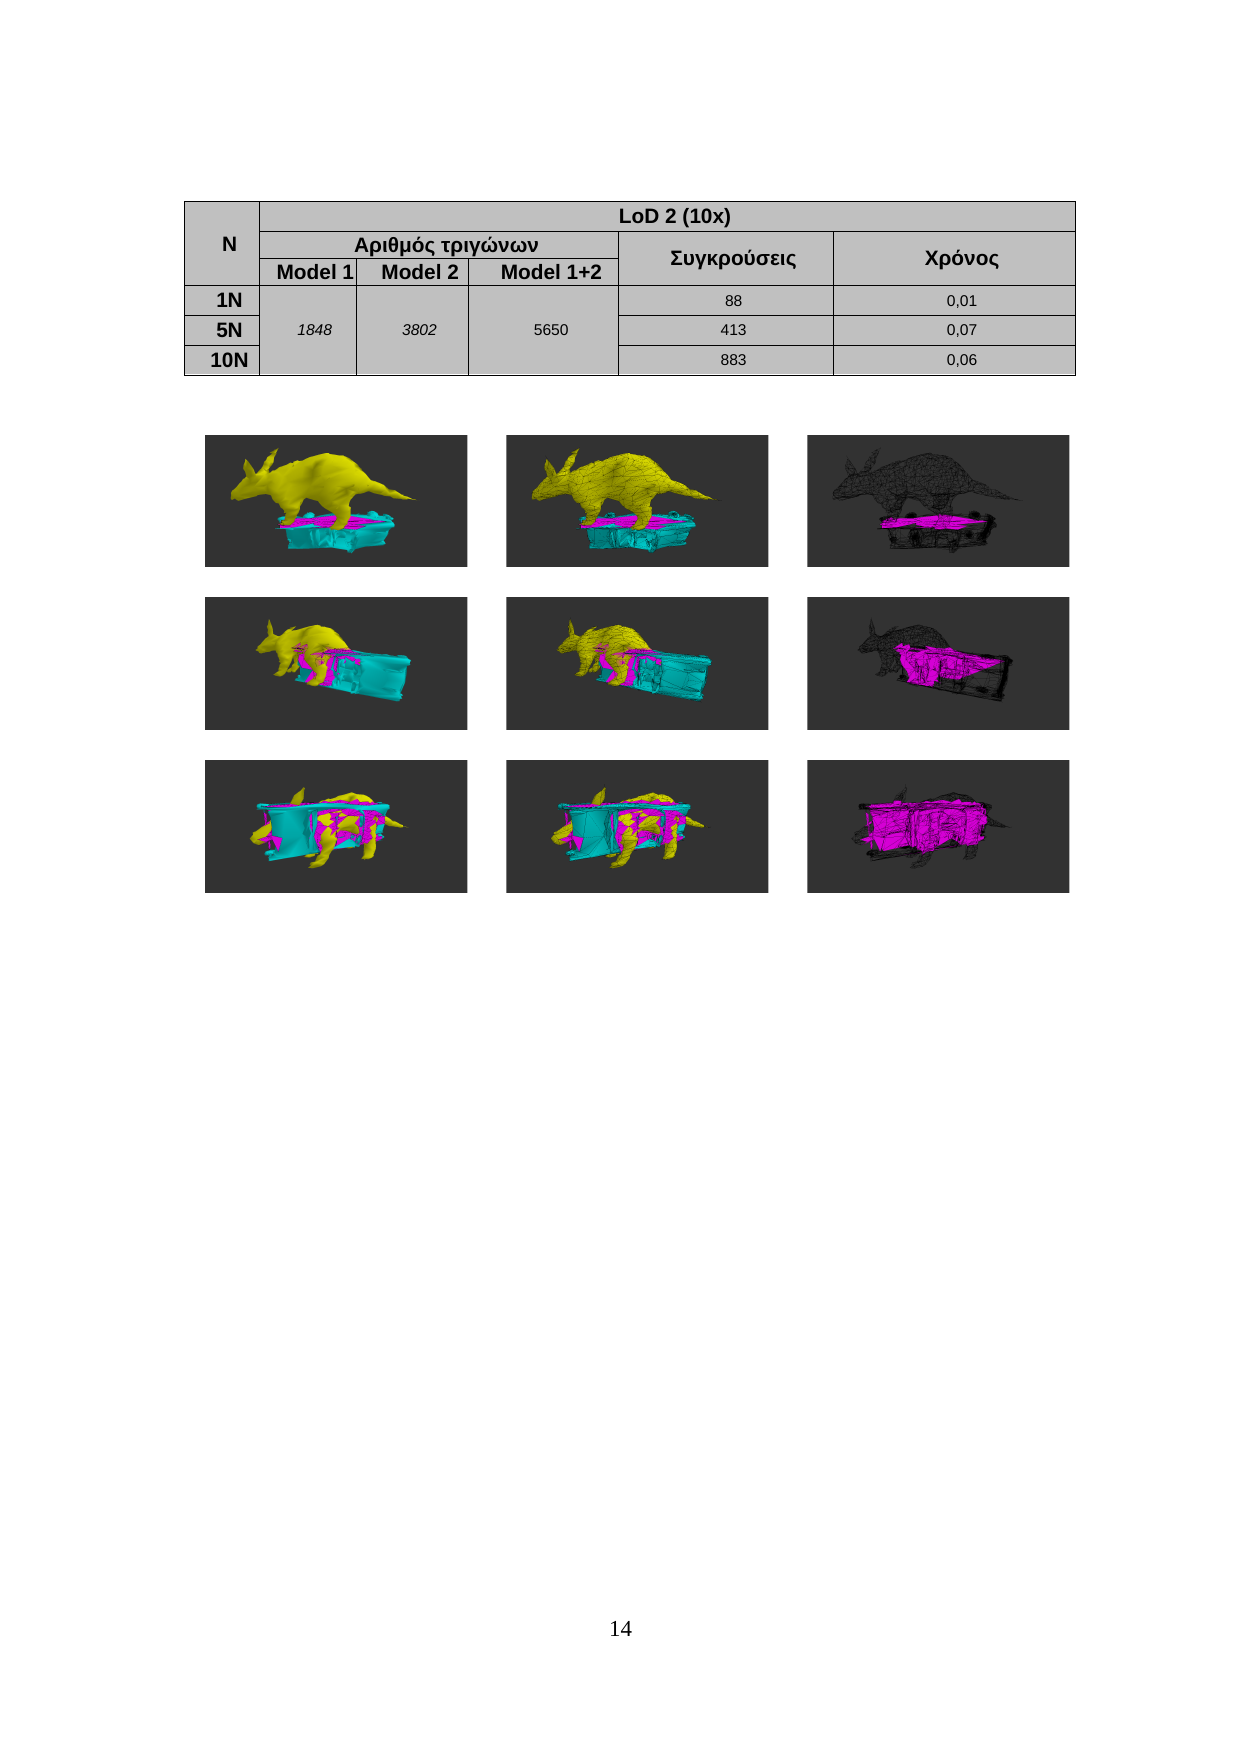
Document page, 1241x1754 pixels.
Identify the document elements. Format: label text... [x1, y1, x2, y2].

picture [807, 760, 1070, 893]
picture [205, 435, 468, 567]
table_cell 1Ν [185, 286, 259, 315]
table_cell 0,07 [834, 316, 1075, 345]
table_header Ν [185, 202, 259, 285]
picture [807, 435, 1070, 567]
table_cell 5Ν [185, 316, 259, 345]
table_cell 883 [619, 346, 833, 374]
picture [506, 760, 769, 893]
table_cell 1848 [260, 286, 356, 374]
table_cell 10Ν [185, 346, 259, 374]
table_cell 88 [619, 286, 833, 315]
picture [205, 760, 468, 893]
table_cell Χρόνος [834, 232, 1075, 285]
table_cell 0,01 [834, 286, 1075, 315]
table_cell 3802 [357, 286, 468, 374]
picture [506, 597, 769, 730]
table_cell Αριθμός τριγώνων [260, 232, 618, 258]
table_cell Model 1+2 [469, 259, 618, 285]
picture [506, 435, 769, 567]
picture [807, 597, 1070, 730]
picture [205, 597, 468, 730]
table_cell 413 [619, 316, 833, 345]
table_cell Συγκρούσεις [619, 232, 833, 285]
table_cell 0,06 [834, 346, 1075, 374]
table_cell 5650 [469, 286, 618, 374]
table_cell Model 2 [357, 259, 468, 285]
table_header LoD 2 (10x) [260, 202, 1075, 231]
table_cell Model 1 [260, 259, 356, 285]
